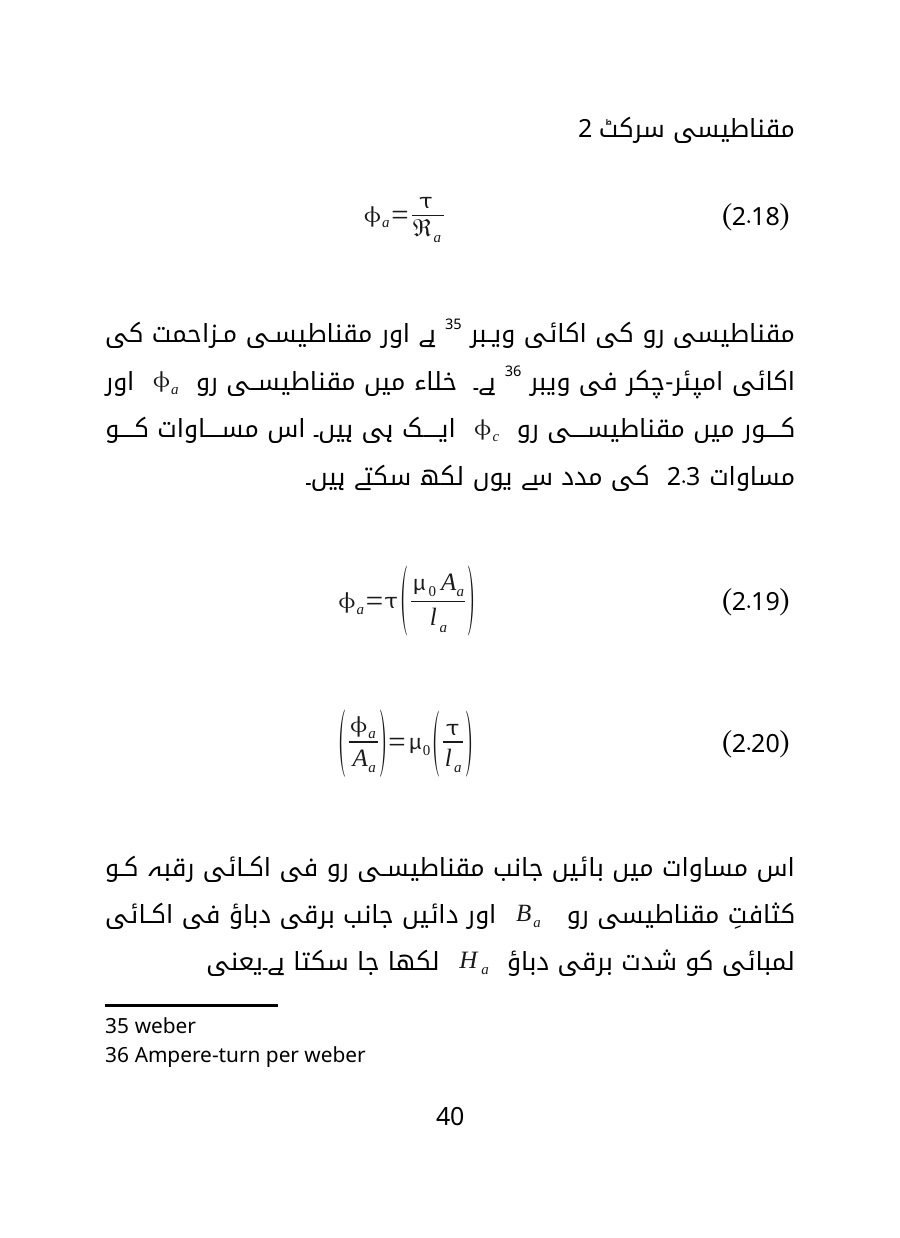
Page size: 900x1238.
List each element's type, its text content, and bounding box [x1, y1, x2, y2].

table_header [105, 183, 694, 264]
table_header (2.20) [699, 703, 795, 797]
table_header [105, 559, 700, 656]
text مقناطیسی رو کی اکائی ویبر ہے اور مقناطیسی مزاحمت کی اکائی امپئر-چکر فی ویبر ہے۔ خلاء میں مقناطیسی رواور کور میں مقناطیسی روایک ہی ہیں۔ اس مساوات کو مساوات 2.3 کی مدد سے یوں لکھ سکتے ہیں۔ [105, 311, 795, 500]
text اس مساوات میں بائیں جانب مقناطیسی رو فی اکائی رقبہ کو کثافتِ مقناطیسی رو اور دائیں جانب برقی دباؤ فی اکائی لمبائی کو شدت برقی دباؤلکھا جا سکتا ہے۔یعنی [105, 844, 795, 986]
text weber [105, 1012, 795, 1040]
text Ampere-turn per weber [105, 1040, 795, 1068]
table_header (2.19) [700, 559, 795, 656]
table_header (2.18) [694, 183, 795, 264]
table_header [105, 703, 699, 797]
